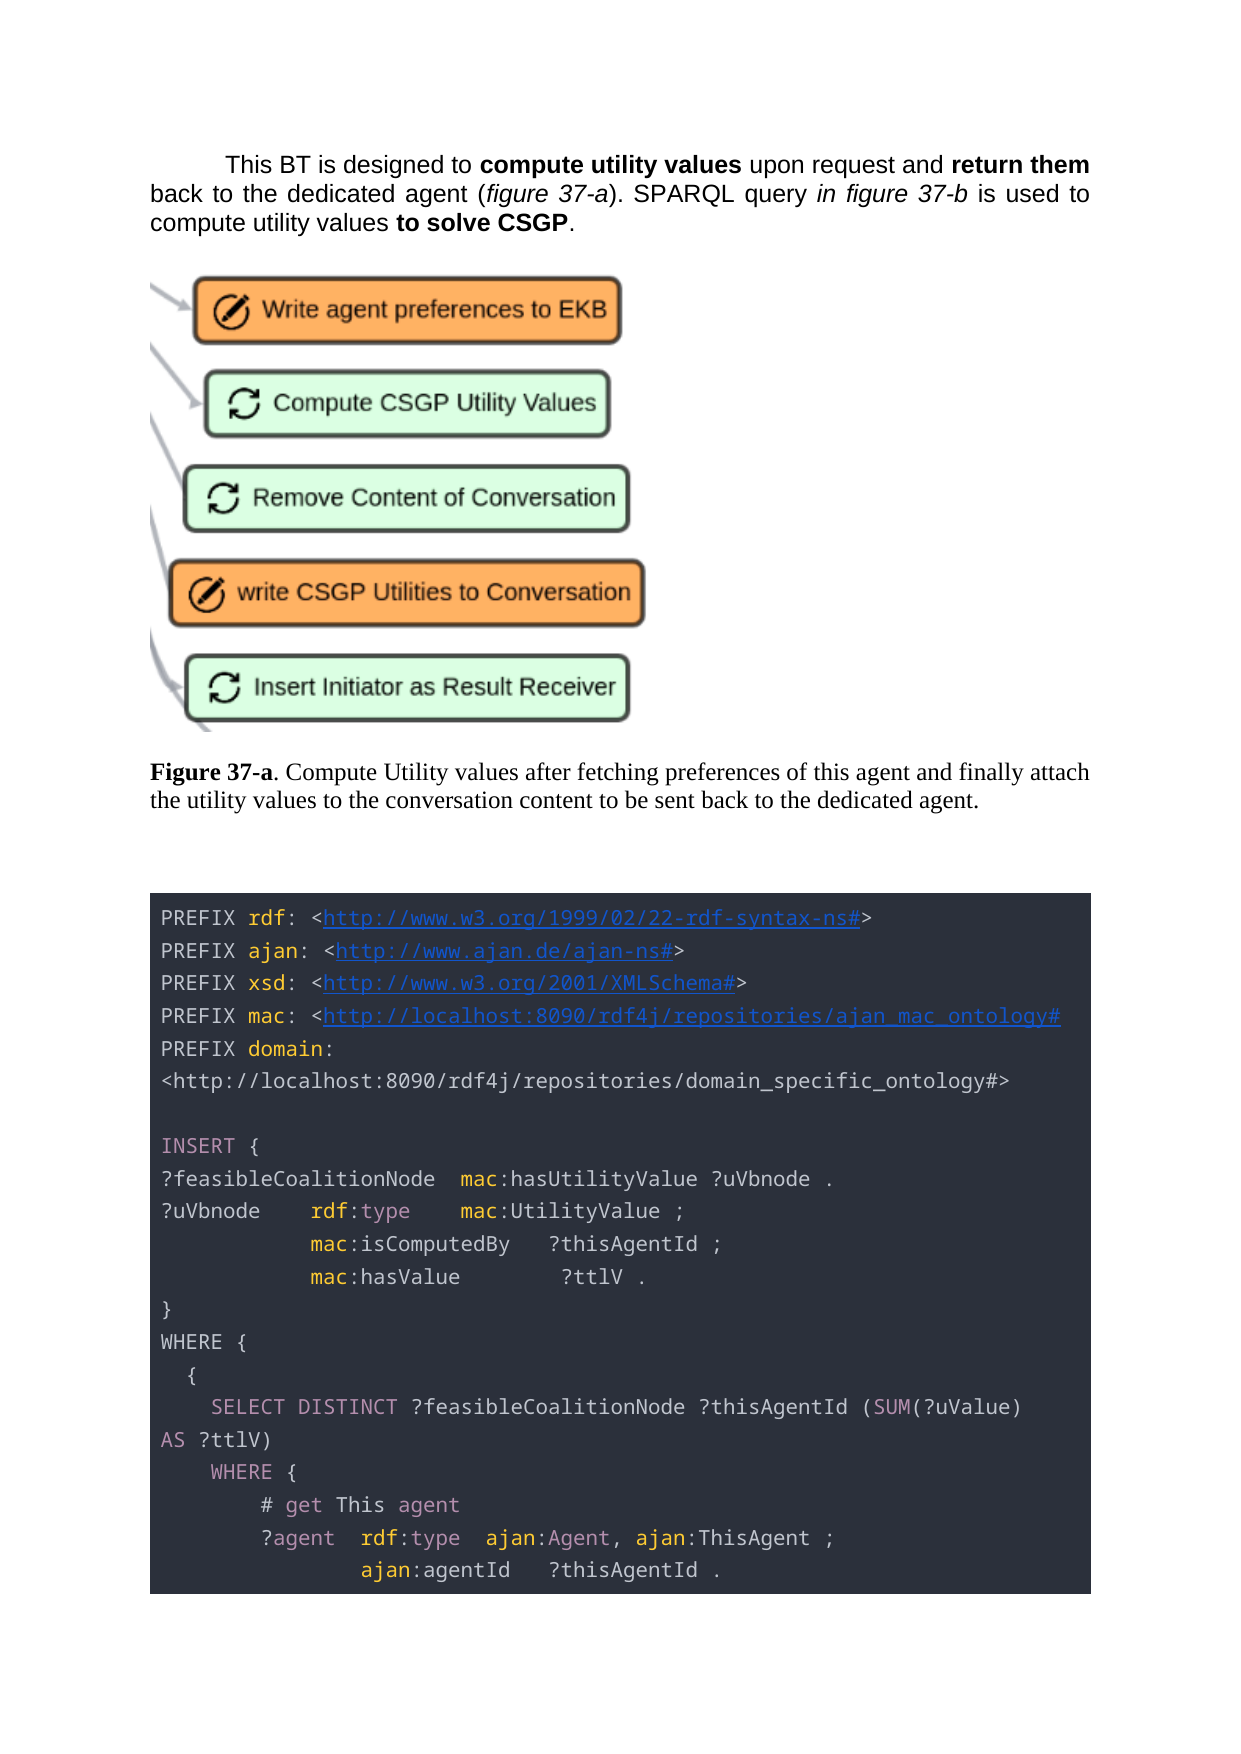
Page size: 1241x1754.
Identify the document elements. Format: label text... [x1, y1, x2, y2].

picture [150, 261, 657, 732]
table_header PREFIX rdf: <http://www.w3.org/1999/02/22-rdf-syntax-ns#> PREFIX ajan: <http://www.ajan.de/ajan-ns#> PREFIX xsd: <http://www.w3.org/2001/XMLSchema#> PREFIX mac: <http://localhost:8090/rdf4j/repositories/ajan_mac_ontology# PREFIX domain: <http://localhost:8090/rdf4j/repositories/domain_specific_ontology#> INSERT { ?feasibleCoalitionNode mac:hasUtilityValue ?uVbnode . ?uVbnode rdf:type mac:UtilityValue ; mac:isComputedBy ?thisAgentId ; mac:hasValue ?ttlV . } WHERE { { SELECT DISTINCT ?feasibleCoalitionNode ?thisAgentId (SUM(?uValue) AS ?ttlV) WHERE { # get This agent ?agent rdf:type ajan:Agent, ajan:ThisAgent ; ajan:agentId ?thisAgentId . [150, 893, 1091, 1594]
text This BT is designed to compute utility values upon request and return them back to the dedicated agent (figure 37-a). SPARQL query in figure 37-b is used to compute utility values to solve CSGP. [150, 150, 1090, 236]
text Figure 37-a. Compute Utility values after fetching preferences of this agent and finally attach the utility values to the conversation content to be sent back to the dedicated agent. [150, 757, 1090, 814]
